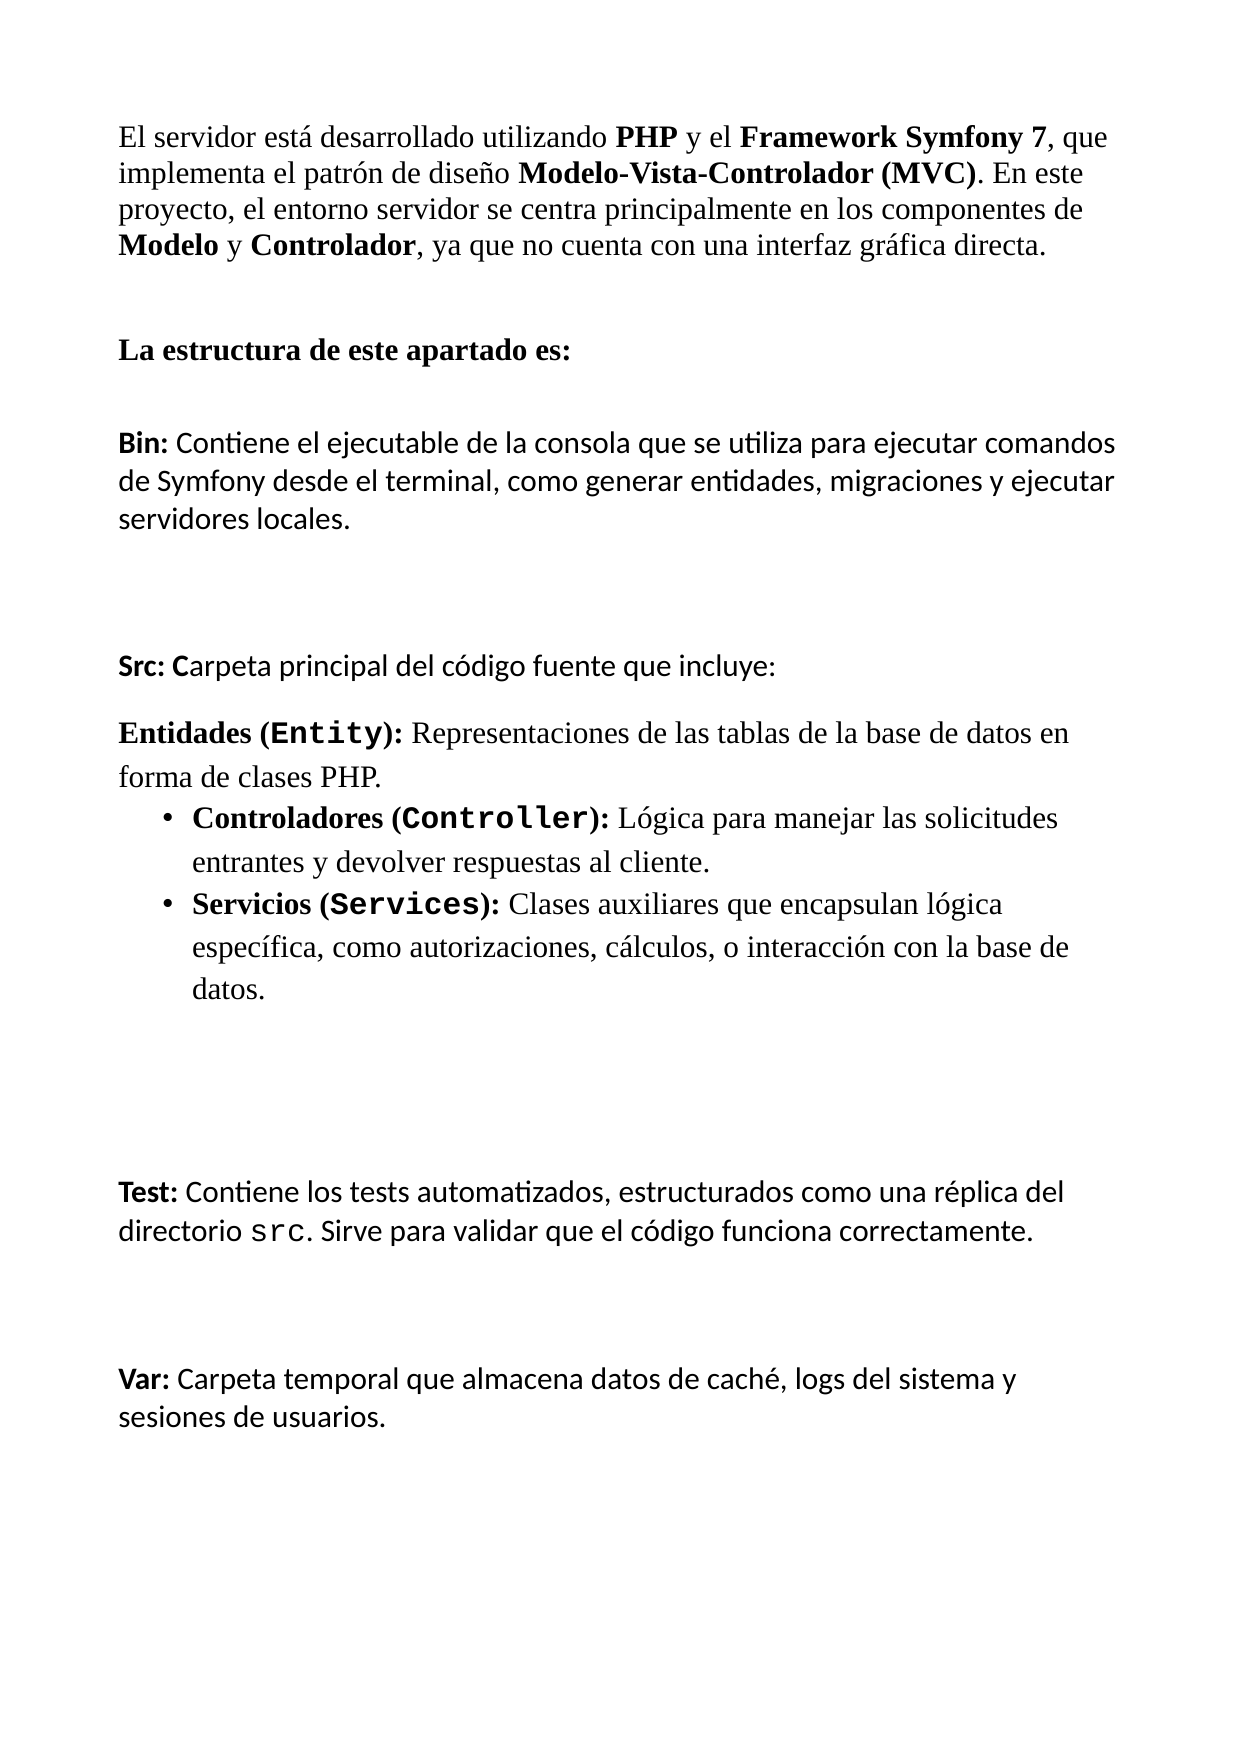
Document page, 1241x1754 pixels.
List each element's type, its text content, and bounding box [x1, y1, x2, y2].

list Controladores (Controller): Lógica para manejar las solicitudes entrantes y devolver respuestas al cliente. [162, 800, 1122, 879]
text Var: Carpeta temporal que almacena datos de caché, logs del sistema y sesiones de usuarios. [118, 1359, 1122, 1435]
text El servidor está desarrollado utilizando PHP y el Framework Symfony 7, que implementa el patrón de diseño Modelo-Vista-Controlador (MVC). En este proyecto, el entorno servidor se centra principalmente en los componentes de Modelo y Controlador, ya que no cuenta con una interfaz gráfica directa. [118, 118, 1122, 262]
text La estructura de este apartado es: [118, 331, 1122, 367]
text Src: Carpeta principal del código fuente que incluye: [118, 646, 1122, 684]
list Servicios (Services): Clases auxiliares que encapsulan lógica específica, como autorizaciones, cálculos, o interacción con la base de datos. [162, 885, 1122, 1006]
text Entidades (Entity): Representaciones de las tablas de la base de datos en forma de clases PHP. [118, 715, 1122, 794]
text Bin: Contiene el ejecutable de la consola que se utiliza para ejecutar comandos de Symfony desde el terminal, como generar entidades, migraciones y ejecutar servidores locales. [118, 423, 1122, 537]
text Test: Contiene los tests automatizados, estructurados como una réplica del directorio src. Sirve para validar que el código funciona correctamente. [118, 1173, 1122, 1250]
